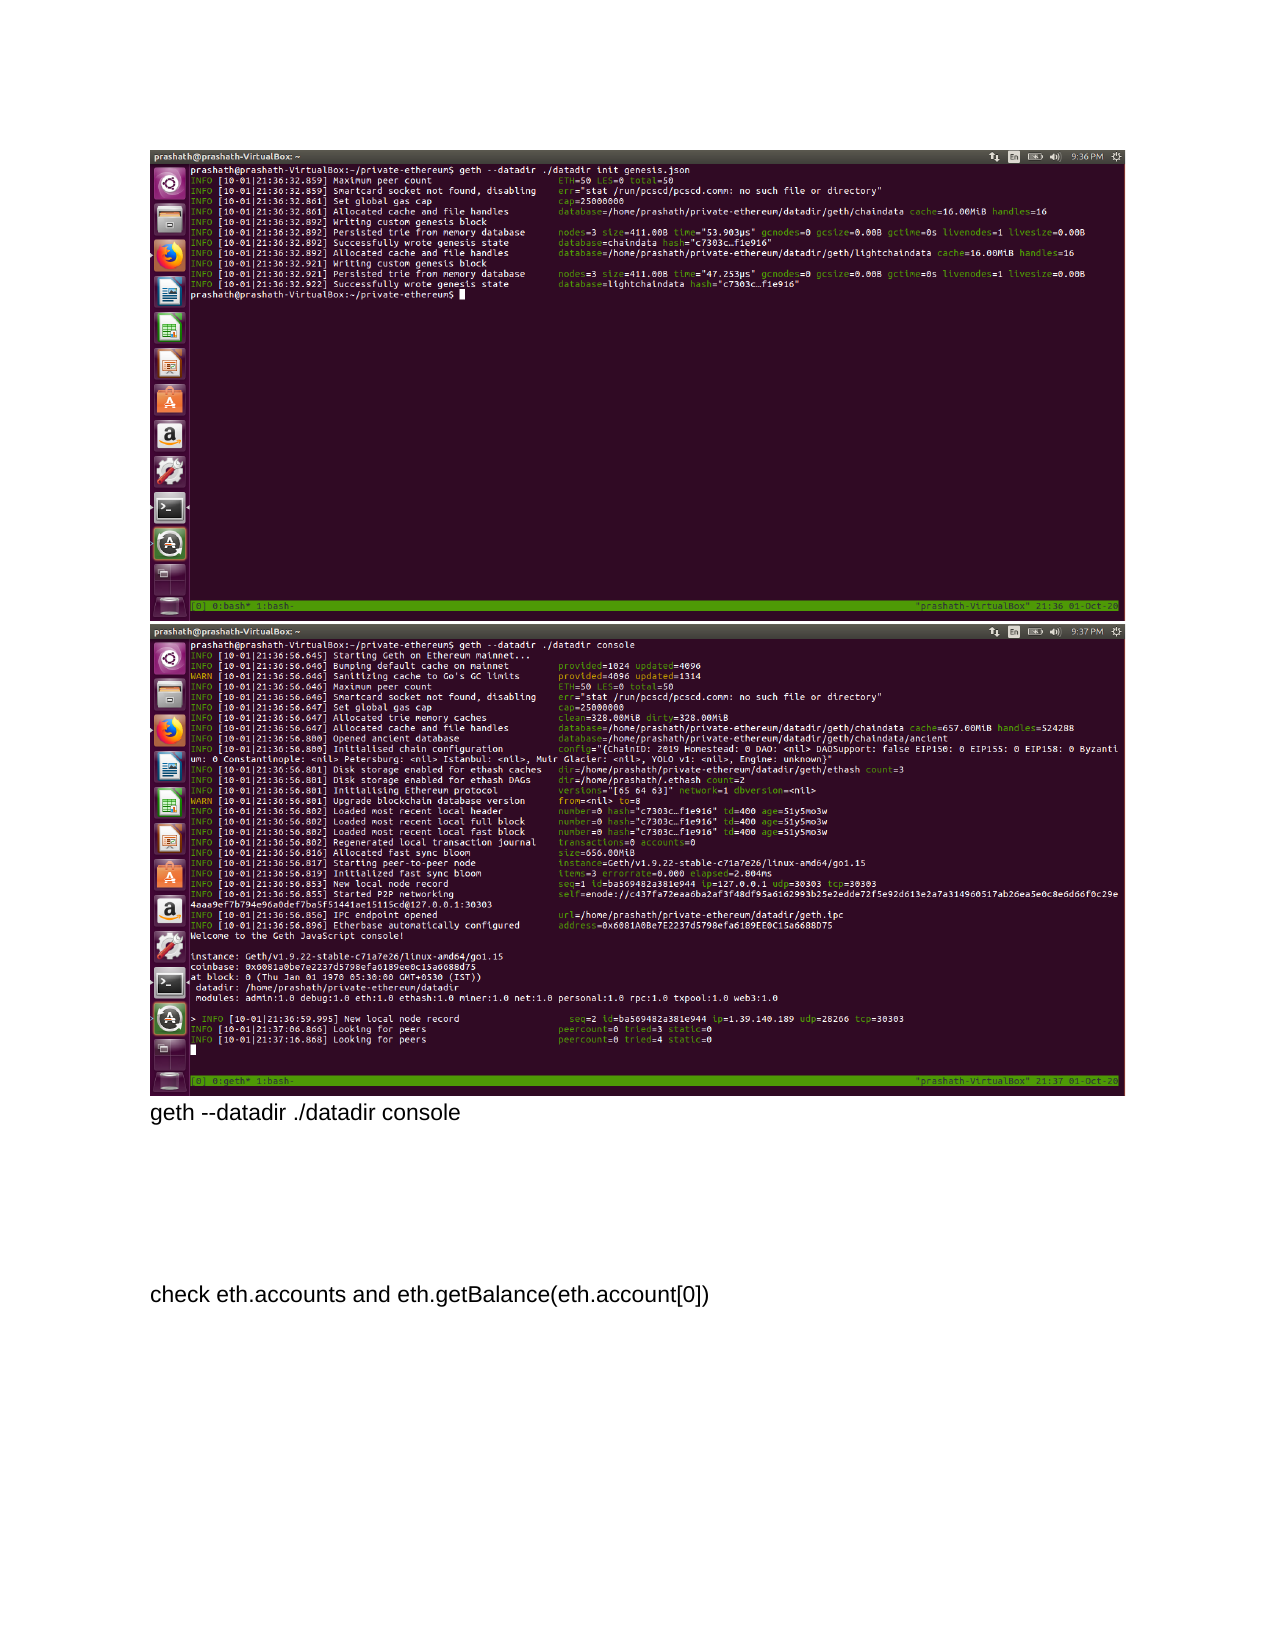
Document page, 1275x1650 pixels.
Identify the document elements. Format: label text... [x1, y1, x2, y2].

text geth --datadir ./datadir console [150, 1096, 1125, 1126]
picture [150, 624, 1125, 1096]
picture [150, 150, 1125, 621]
text check eth.accounts and eth.getBalance(eth.account[0]) [150, 1281, 1125, 1307]
